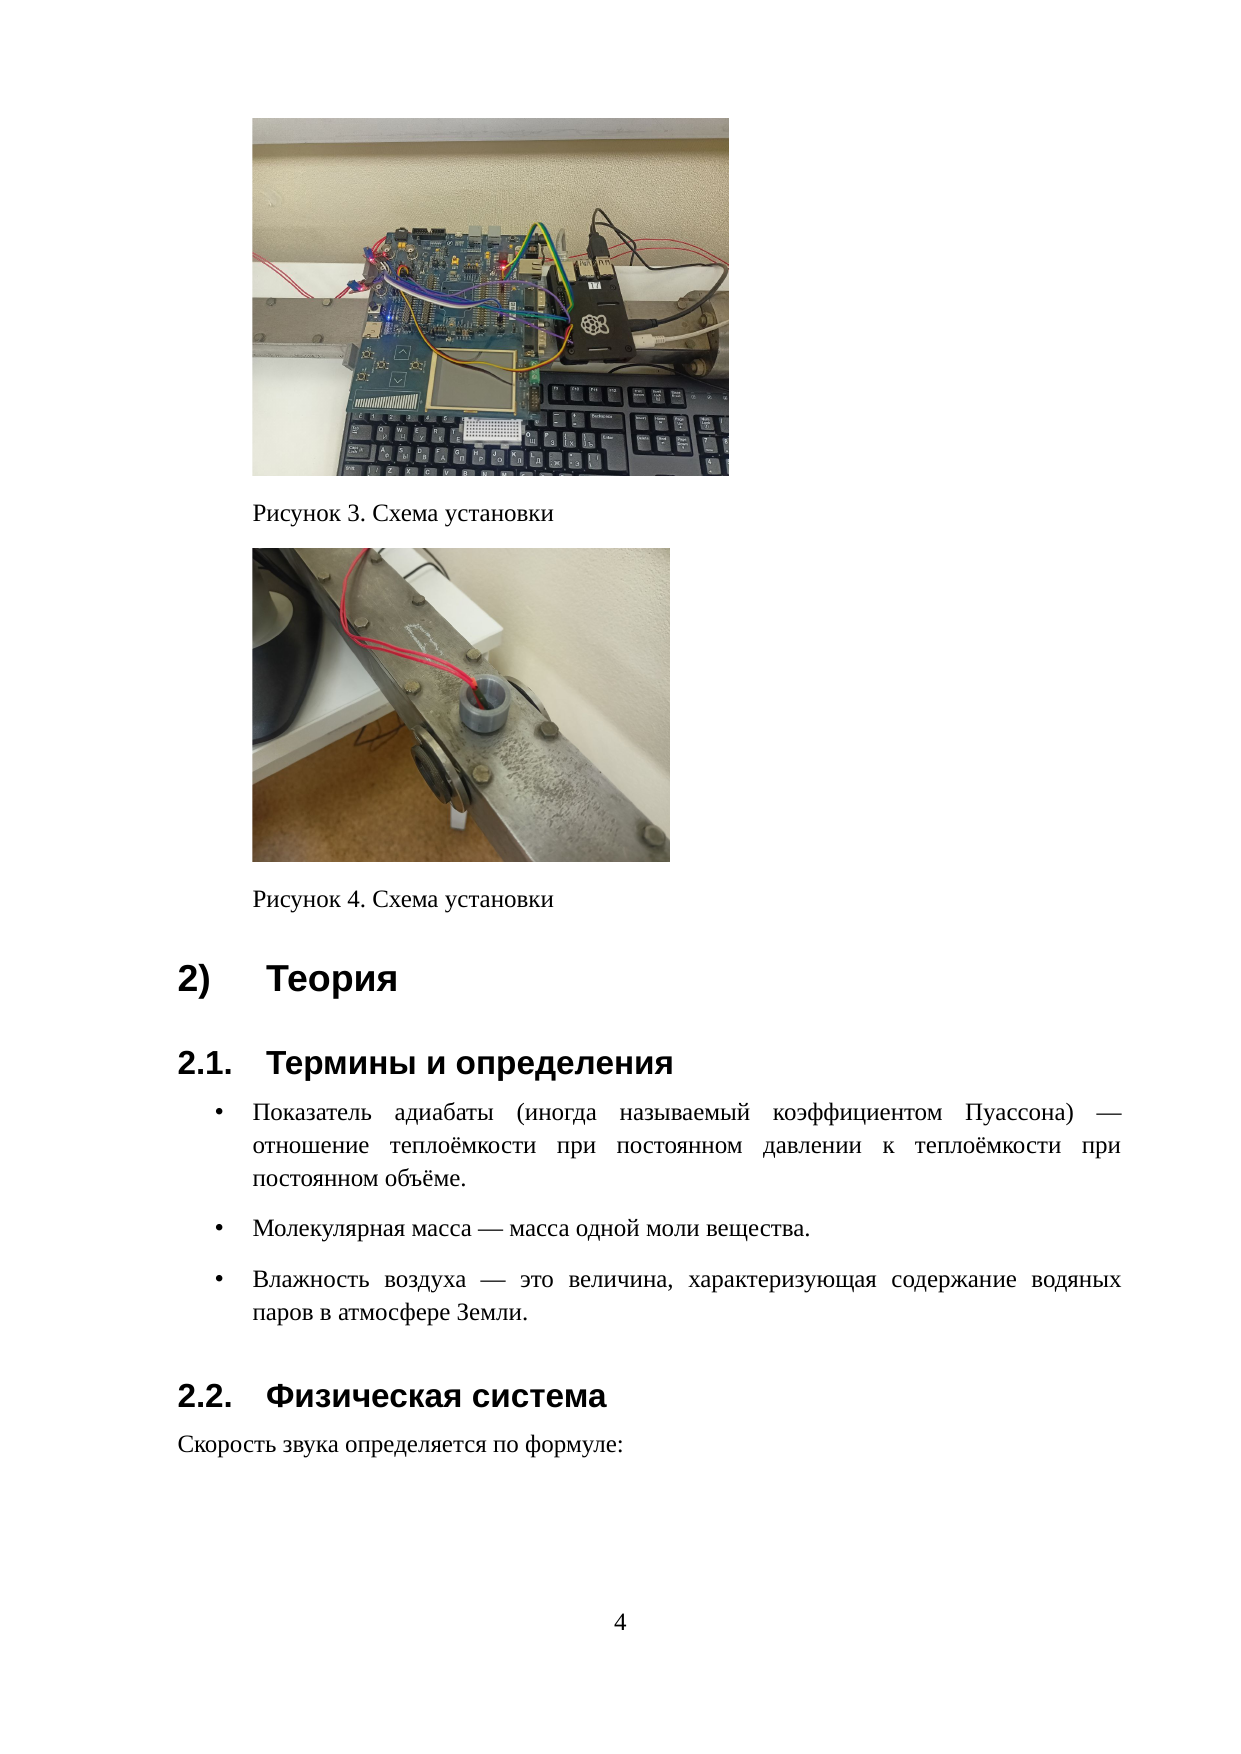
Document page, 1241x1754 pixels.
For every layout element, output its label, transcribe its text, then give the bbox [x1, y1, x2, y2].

subtitle Физическая система [177, 1376, 1093, 1414]
list Показатель адиабаты (иногда называемый коэффициентом Пуассона) — отношение теплоёмкости при постоянном давлении к теплоёмкости при постоянном объёме. [215, 1097, 1122, 1192]
list Влажность воздуха — это величина, характеризующая содержание водяных паров в атмосфере Земли. [215, 1264, 1122, 1326]
list Молекулярная масса — масса одной моли вещества. [215, 1213, 1122, 1242]
list Рисунок 3. Схема установки [215, 498, 1122, 526]
picture [252, 548, 670, 862]
list Рисунок 4. Схема установки [215, 884, 1122, 913]
picture [252, 118, 729, 476]
subtitle Теория [177, 957, 1093, 1000]
subtitle Термины и определения [177, 1043, 1093, 1081]
text Скорость звука определяется по формуле: [177, 1429, 1122, 1458]
